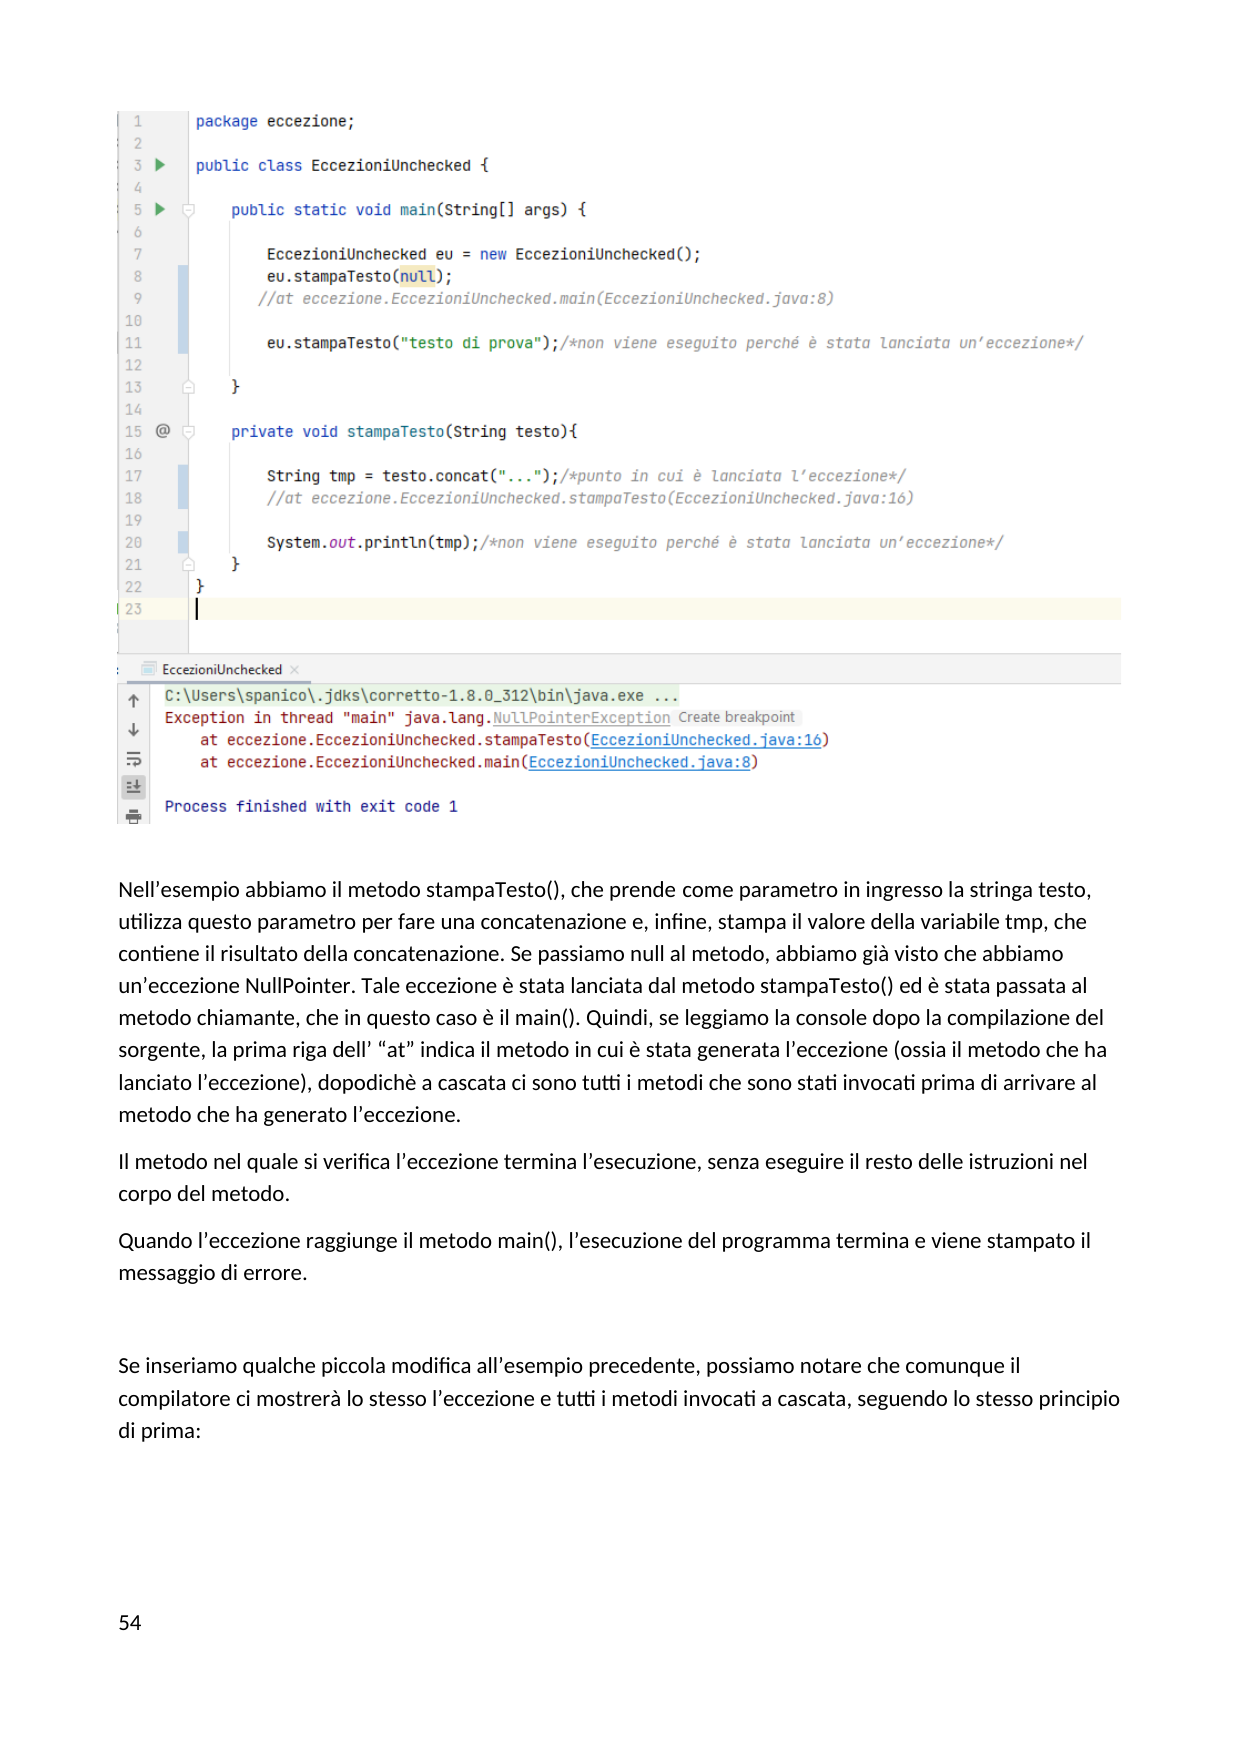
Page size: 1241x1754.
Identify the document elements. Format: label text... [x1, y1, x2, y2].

text Il metodo nel quale si verifica l’eccezione termina l’esecuzione, senza eseguire il resto delle istruzioni nel corpo del metodo. [118, 1147, 1122, 1207]
text Nell’esempio abbiamo il metodo stampaTesto(), che prende come parametro in ingresso la stringa testo, utilizza questo parametro per fare una concatenazione e, infine, stampa il valore della variabile tmp, che contiene il risultato della concatenazione. Se passiamo null al metodo, abbiamo già visto che abbiamo un’eccezione NullPointer. Tale eccezione è stata lanciata dal metodo stampaTesto() ed è stata passata al metodo chiamante, che in questo caso è il main(). Quindi, se leggiamo la console dopo la compilazione del sorgente, la prima riga dell’ “at” indica il metodo in cui è stata generata l’eccezione (ossia il metodo che ha lanciato l’eccezione), dopodichè a cascata ci sono tutti i metodi che sono stati invocati prima di arrivare al metodo che ha generato l’eccezione. [118, 875, 1122, 1128]
text Se inseriamo qualche piccola modifica all’esempio precedente, possiamo notare che comunque il compilatore ci mostrerà lo stesso l’eccezione e tutti i metodi invocati a cascata, seguendo lo stesso principio di prima: [118, 1351, 1122, 1444]
picture [117, 111, 1122, 824]
text Quando l’eccezione raggiunge il metodo main(), l’esecuzione del programma termina e viene stampato il messaggio di errore. [118, 1226, 1122, 1286]
